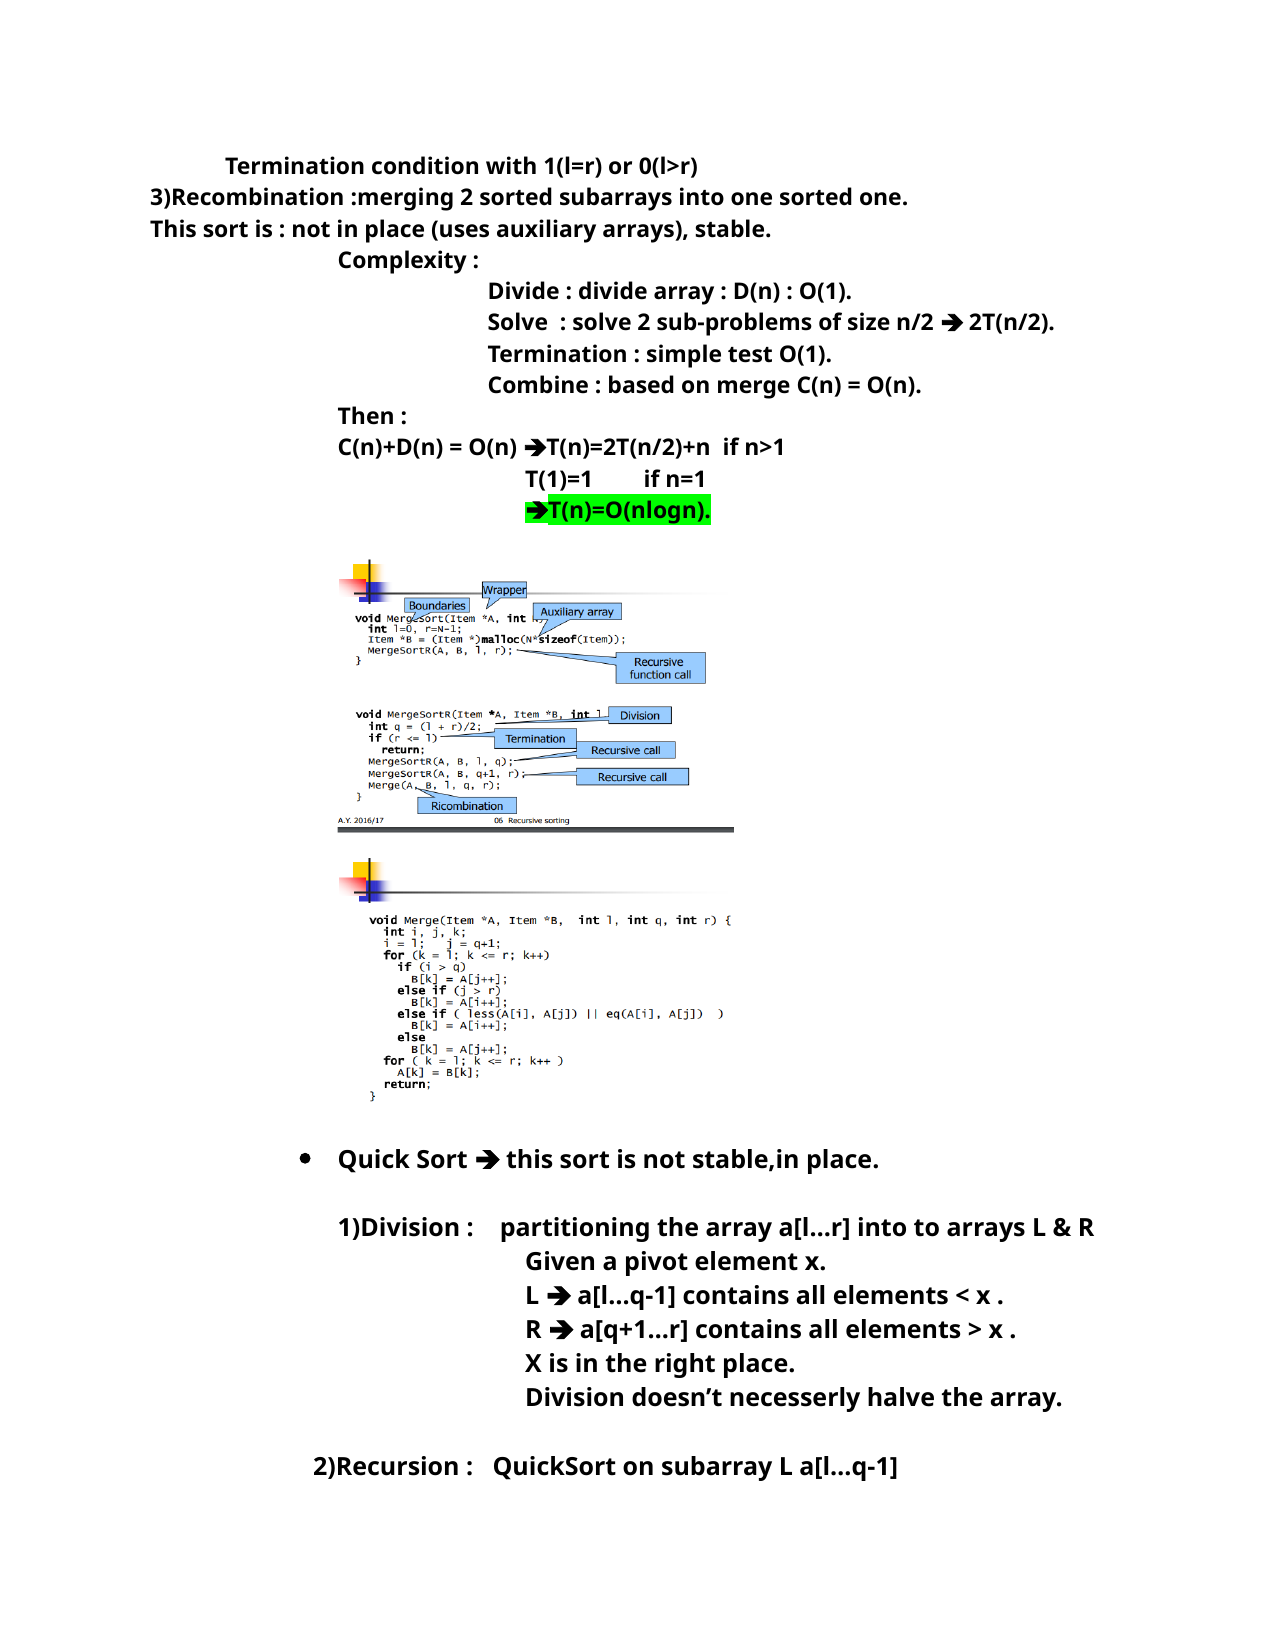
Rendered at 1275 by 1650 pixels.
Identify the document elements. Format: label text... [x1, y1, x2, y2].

subtitle Complexity : [337, 244, 1125, 275]
subtitle Termination : simple test O(1). [337, 337, 1125, 369]
subtitle Then : [337, 400, 1125, 431]
subtitle Given a pivot element x. [450, 1244, 1125, 1278]
subtitle 1)Division : partitioning the array a[l…r] into to arrays L & R [337, 1210, 1125, 1244]
subtitle Quick Sort  this sort is not stable,in place. [300, 1142, 1125, 1176]
subtitle X is in the right place. [525, 1346, 1125, 1380]
subtitle T(1)=1 if n=1 [487, 462, 1125, 494]
subtitle L  a[l…q-1] contains all elements < x . [525, 1278, 1125, 1312]
subtitle R  a[q+1…r] contains all elements > x . [525, 1312, 1125, 1346]
subtitle This sort is : not in place (uses auxiliary arrays), stable. [150, 212, 1125, 244]
subtitle Divide : divide array : D(n) : O(1). [337, 275, 1125, 306]
subtitle T(n)=O(nlogn). [525, 494, 1125, 525]
subtitle Division doesn’t necesserly halve the array. [525, 1380, 1125, 1414]
subtitle 2)Recursion : QuickSort on subarray L a[l…q-1] [150, 1448, 1125, 1482]
subtitle Termination condition with 1(l=r) or 0(l>r) [150, 150, 1125, 181]
subtitle 3)Recombination :merging 2 sorted subarrays into one sorted one. [150, 181, 1125, 212]
subtitle Combine : based on merge C(n) = O(n). [337, 369, 1125, 400]
subtitle Solve : solve 2 sub-problems of size n/2  2T(n/2). [337, 306, 1125, 337]
subtitle C(n)+D(n) = O(n) T(n)=2T(n/2)+n if n>1 [337, 431, 1125, 462]
